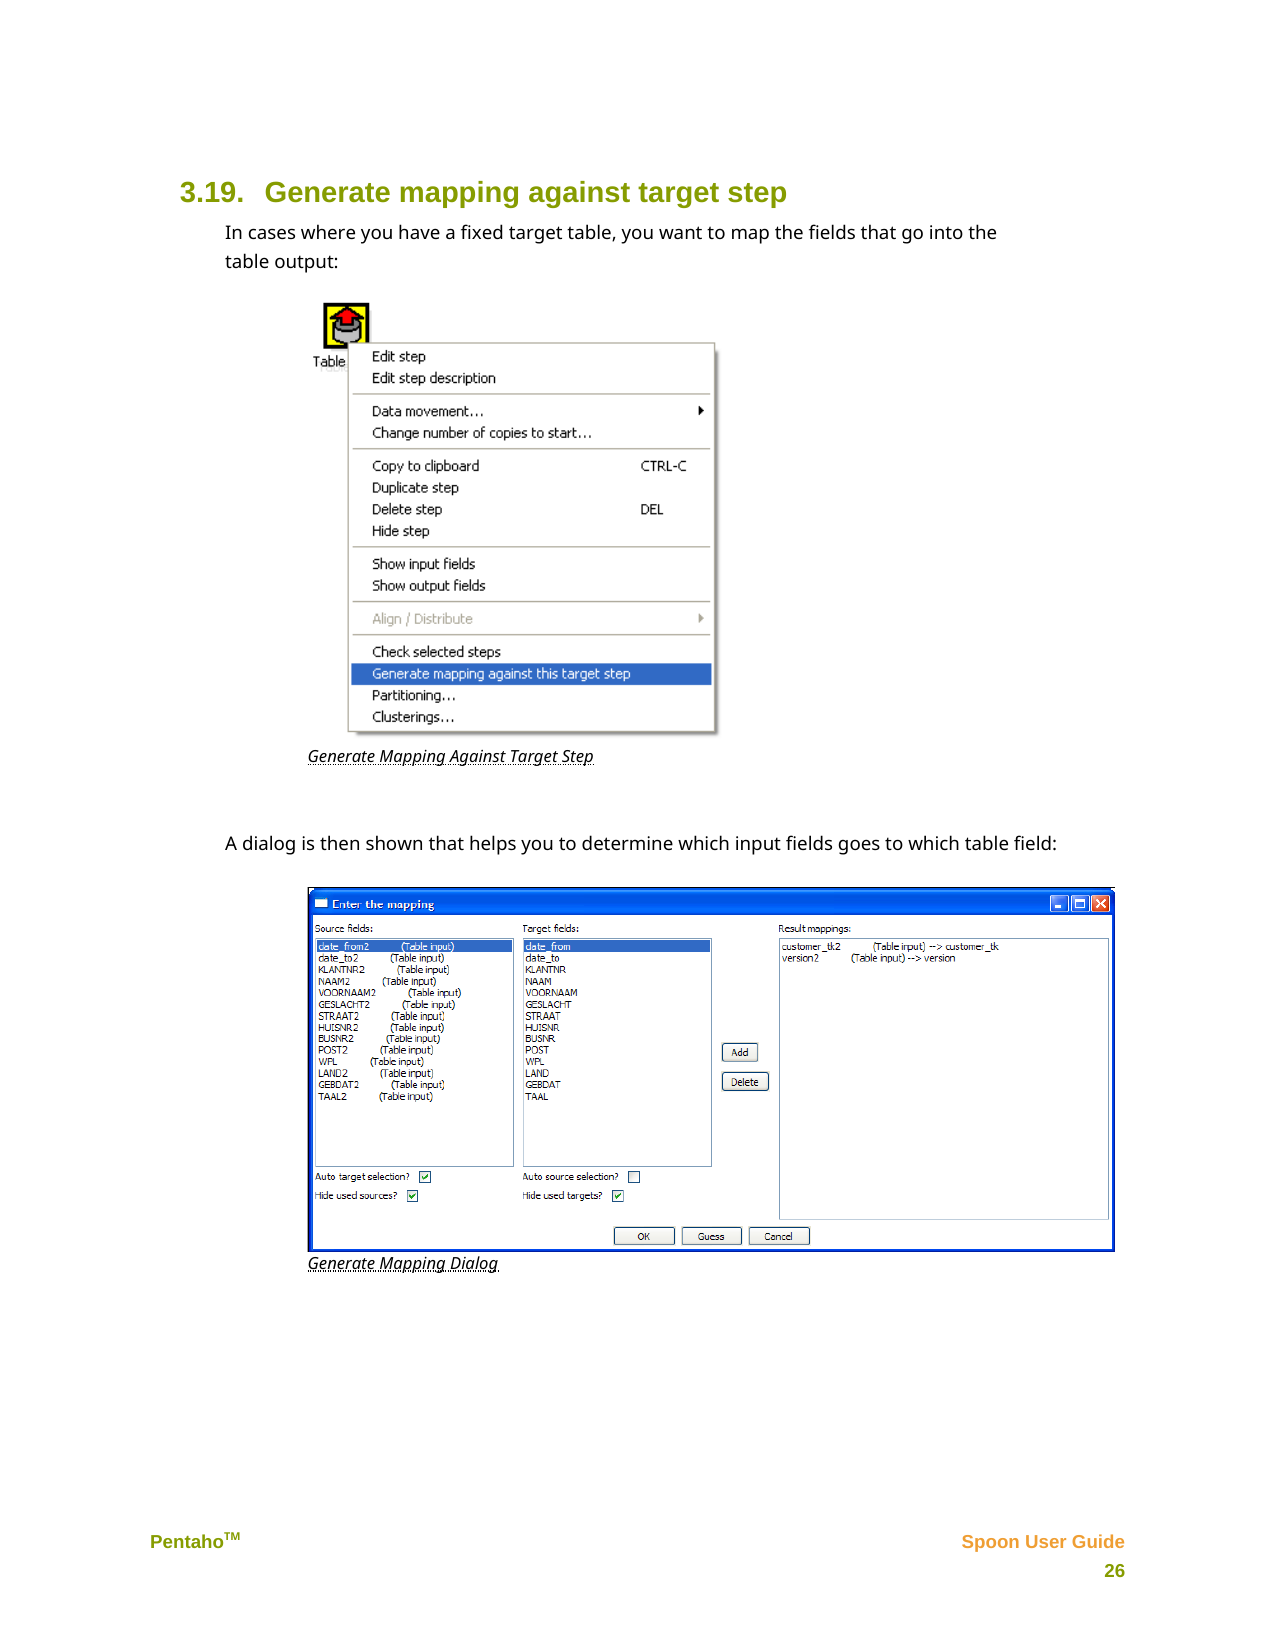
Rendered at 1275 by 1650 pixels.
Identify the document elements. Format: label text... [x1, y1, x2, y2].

text [225, 288, 832, 769]
text Generate Mapping Dialog [307, 887, 1123, 1274]
picture [307, 289, 737, 745]
text table output: [225, 245, 1125, 274]
subtitle Generate mapping against target step [179, 175, 1125, 210]
text In cases where you have a fixed target table, you want to map the fields that go into the [225, 216, 1125, 245]
text Generate Mapping Against Target Step [307, 290, 831, 767]
text A dialog is then shown that helps you to determine which input fields goes to which table field: [225, 827, 1125, 857]
